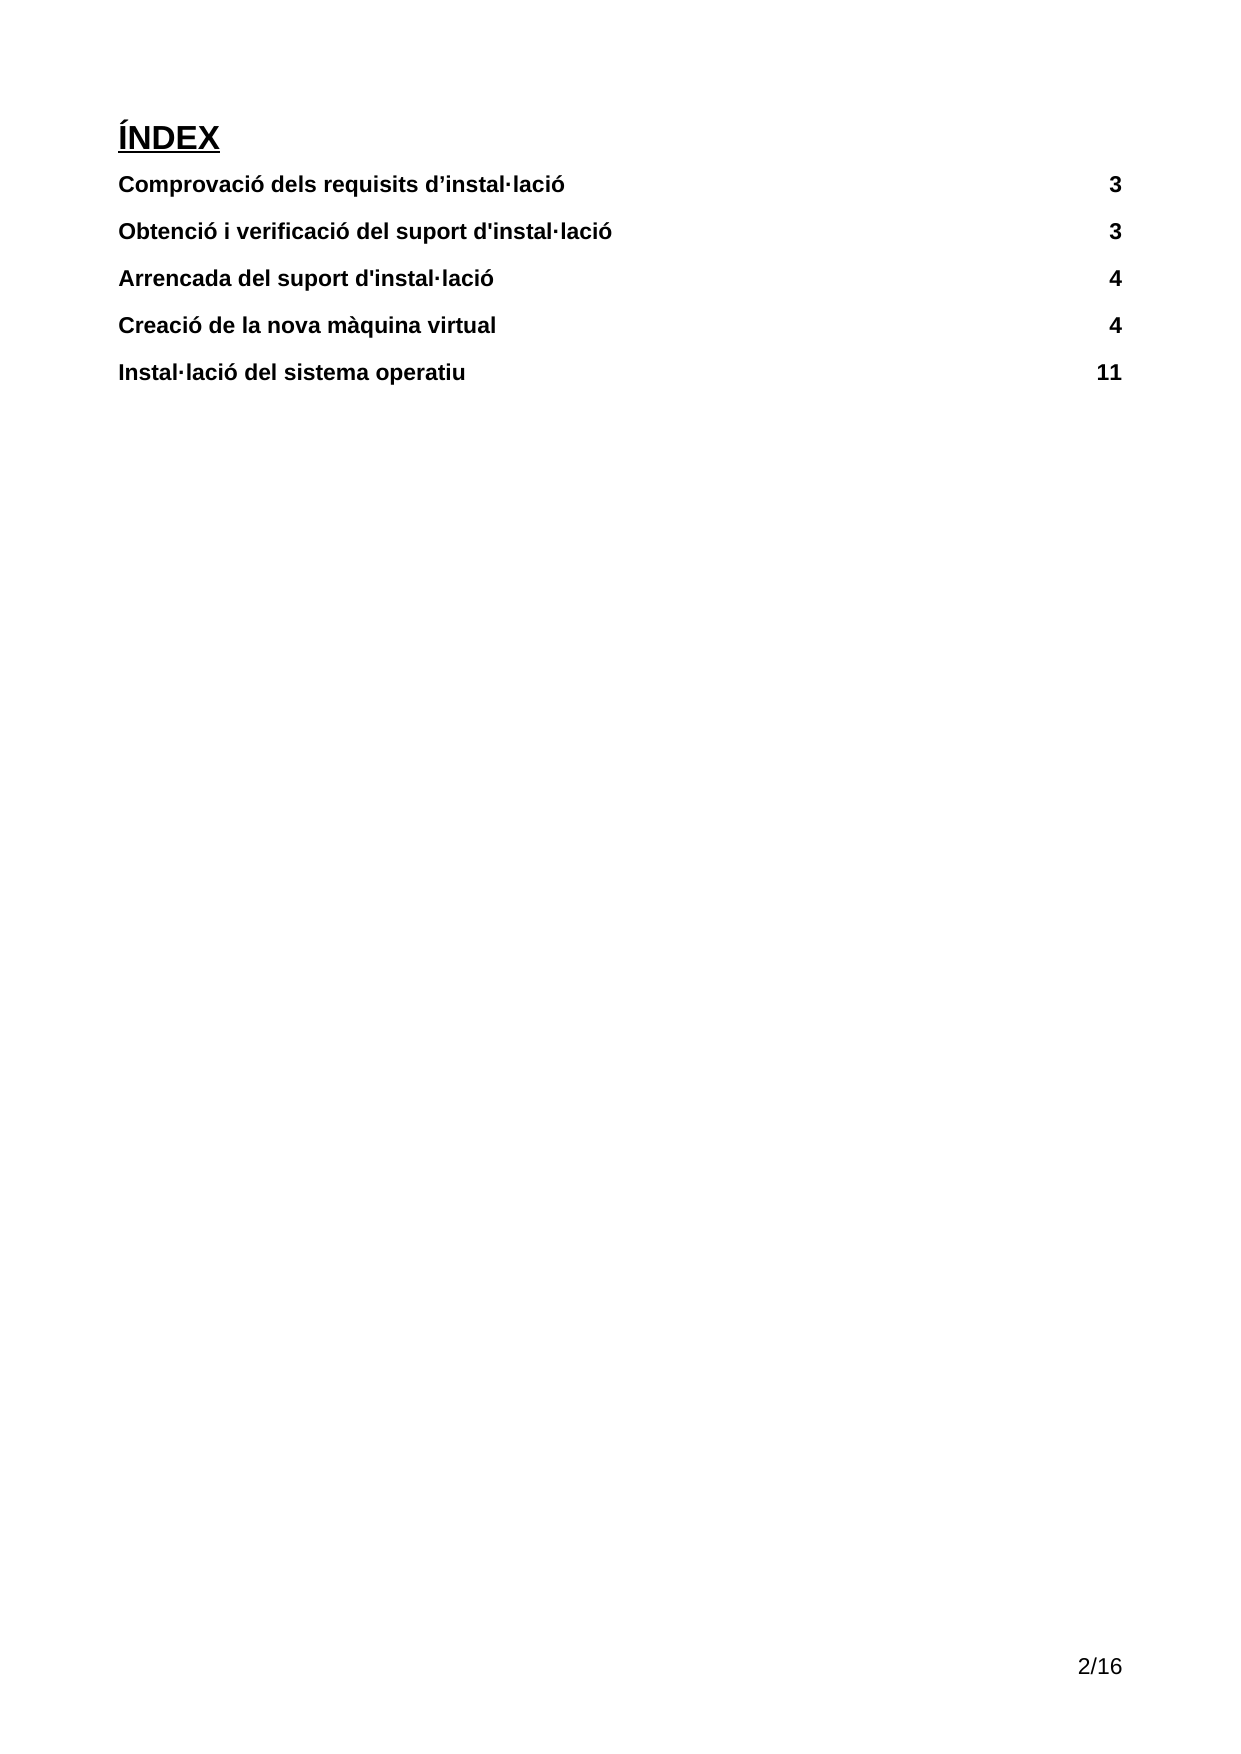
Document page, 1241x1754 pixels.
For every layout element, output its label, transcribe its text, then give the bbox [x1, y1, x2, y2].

text Arrencada del suport d'instal·lació 4 [118, 265, 1122, 291]
text Creació de la nova màquina virtual 4 [118, 312, 1122, 338]
text Comprovació dels requisits d’instal·lació 3 [118, 171, 1122, 197]
text Instal·lació del sistema operatiu 11 [118, 359, 1122, 386]
text ÍNDEX [118, 118, 1122, 156]
text Obtenció i verificació del suport d'instal·lació 3 [118, 218, 1122, 244]
